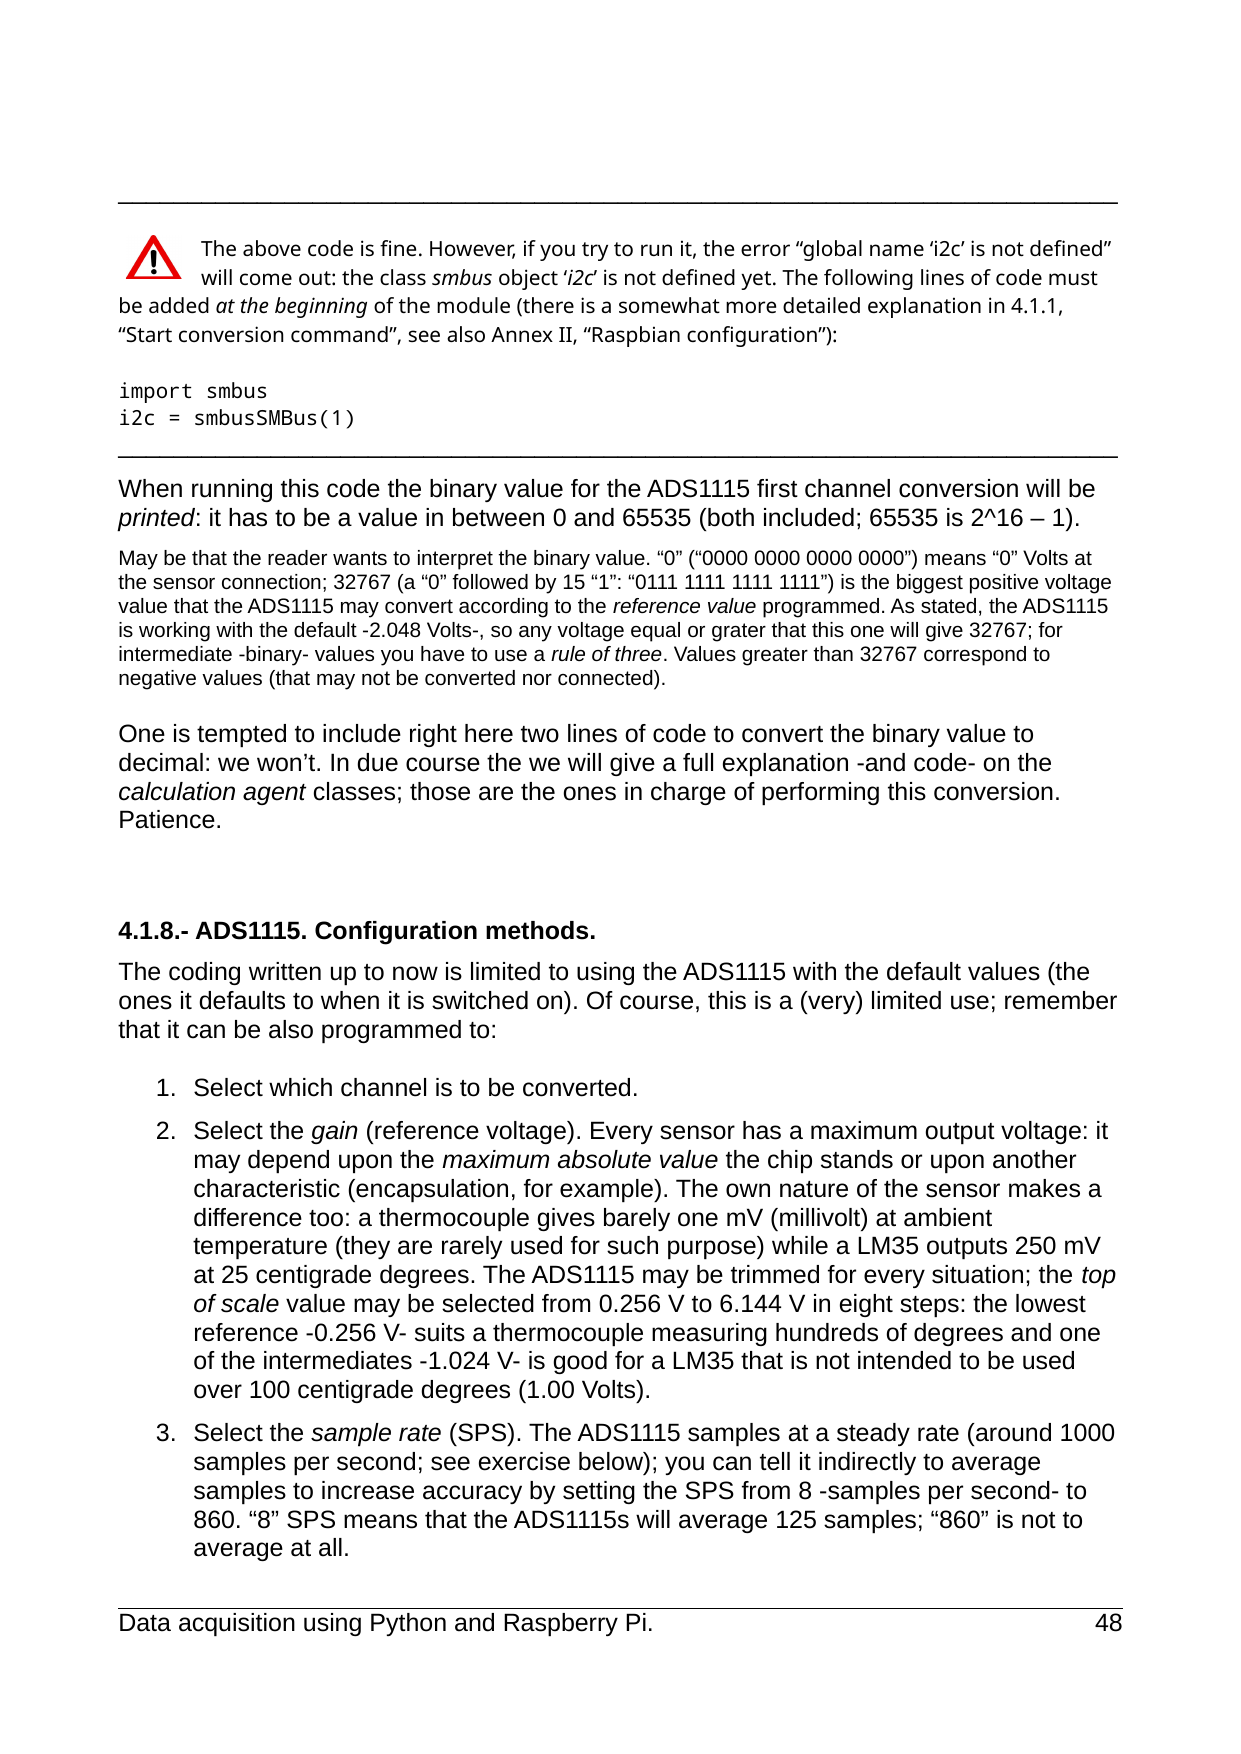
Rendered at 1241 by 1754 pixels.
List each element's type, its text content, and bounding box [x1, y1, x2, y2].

text When running this code the binary value for the ADS1115 first channel conversion will be printed: it has to be a value in between 0 and 65535 (both included; 65535 is 2^16 – 1). [118, 474, 1122, 531]
text ________________________________________________________________________ [118, 176, 1122, 205]
list Select the sample rate (SPS). The ADS1115 samples at a steady rate (around 1000 samples per second; see exercise below); you can tell it indirectly to average samples to increase accuracy by setting the SPS from 8 -samples per second- to 860. “8” SPS means that the ADS1115s will average 125 samples; “860” is not to average at all. [156, 1418, 1122, 1562]
list Select which channel is to be converted. [156, 1073, 1122, 1102]
text May be that the reader wants to interpret the binary value. “0” (“0000 0000 0000 0000”) means “0” Volts at the sensor connection; 32767 (a “0” followed by 15 “1”: “0111 1111 1111 1111”) is the biggest positive voltage value that the ADS1115 may convert according to the reference value programmed. As stated, the ADS1115 is working with the default -2.048 Volts-, so any voltage equal or grater that this one will give 32767; for intermediate -binary- values you have to use a rule of three. Values greater than 32767 correspond to negative values (that may not be converted nor connected). [118, 546, 1122, 690]
text import smbus [118, 379, 1122, 403]
list Select the gain (reference voltage). Every sensor has a maximum output voltage: it may depend upon the maximum absolute value the chip stands or upon another characteristic (encapsulation, for example). The own nature of the sensor makes a difference too: a thermocouple gives barely one mV (millivolt) at ambient temperature (they are rarely used for such purpose) while a LM35 outputs 250 mV at 25 centigrade degrees. The ADS1115 may be trimmed for every situation; the top of scale value may be selected from 0.256 V to 6.144 V in eight steps: the lowest reference -0.256 V- suits a thermocouple measuring hundreds of degrees and one of the intermediates -1.024 V- is good for a LM35 that is not intended to be used over 100 centigrade degrees (1.00 Volts). [156, 1116, 1122, 1404]
text The above code is fine. However, if you try to run it, the error “global name ‘i2c’ is not defined” will come out: the class smbus object ‘i2c’ is not defined yet. The following lines of code must be added at the beginning of the module (there is a somewhat more detailed explanation in 4.1.1, “Start conversion command”, see also Annex II, “Raspbian configuration”): [118, 234, 1122, 348]
picture [125, 235, 182, 279]
text i2c = smbusSMBus(1) [118, 406, 1122, 431]
subtitle 4.1.8.- ADS1115. Configuration methods. [118, 916, 1122, 945]
text One is tempted to include right here two lines of code to convert the binary value to decimal: we won’t. In due course the we will give a full explanation -and code- on the calculation agent classes; those are the ones in charge of performing this conversion. Patience. [118, 719, 1122, 834]
text The coding written up to now is limited to using the ADS1115 with the default values (the ones it defaults to when it is switched on). Of course, this is a (very) limited use; remember that it can be also programmed to: [118, 957, 1122, 1043]
text ________________________________________________________________________ [118, 431, 1122, 459]
